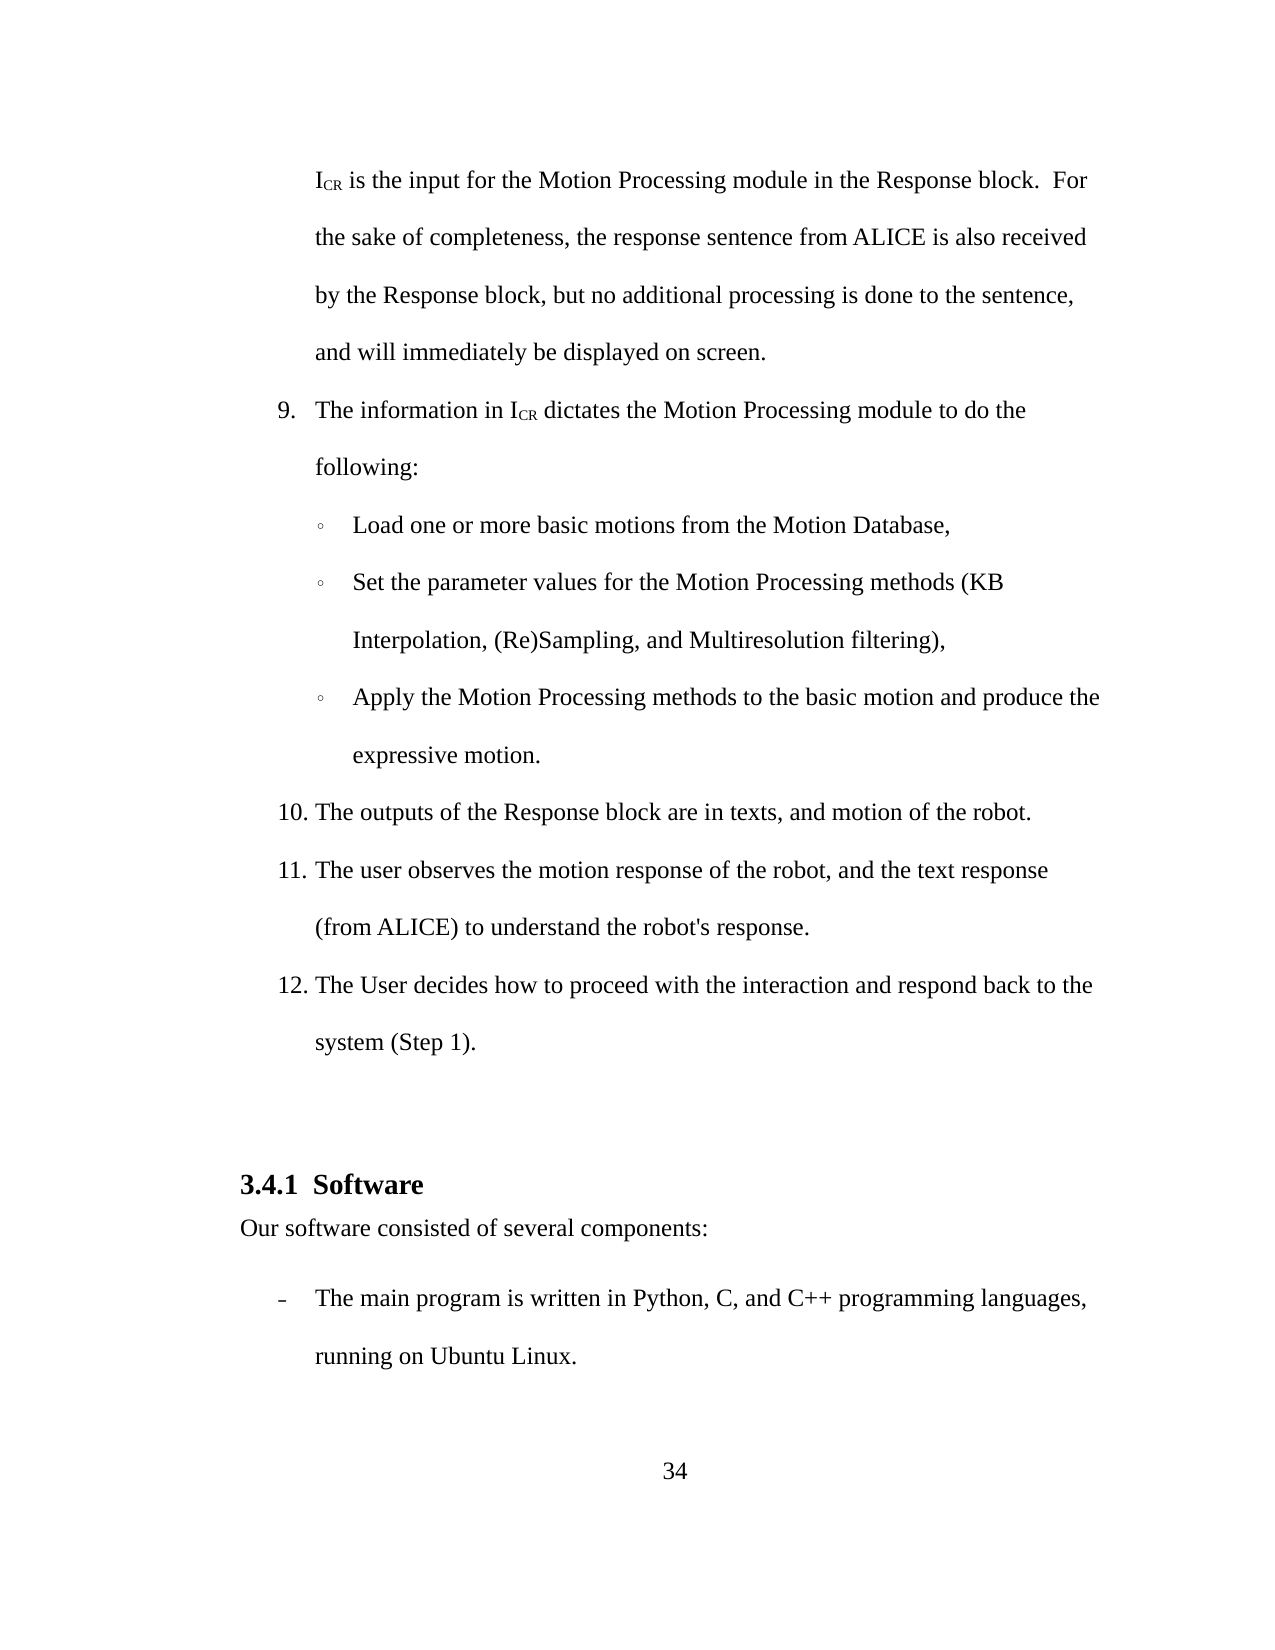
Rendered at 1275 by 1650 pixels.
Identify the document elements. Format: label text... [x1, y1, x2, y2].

list Set the parameter values for the Motion Processing methods (KB Interpolation, (Re)Sampling, and Multiresolution filtering), [315, 567, 1110, 653]
list The outputs of the Response block are in texts, and motion of the robot. [277, 797, 1110, 826]
list The user observes the motion response of the robot, and the text response (from ALICE) to understand the robot's response. [277, 855, 1110, 941]
list Load one or more basic motions from the Motion Database, [315, 510, 1110, 538]
subtitle 3.4.1 Software [240, 1167, 1110, 1201]
list The User decides how to proceed with the interaction and respond back to the system (Step 1). [277, 970, 1110, 1056]
list Apply the Motion Processing methods to the basic motion and produce the expressive motion. [315, 682, 1110, 768]
list The information in ICR dictates the Motion Processing module to do the following: [277, 395, 1110, 481]
list The main program is written in Python, C, and C++ programming languages, running on Ubuntu Linux. [277, 1283, 1110, 1369]
text Our software consisted of several components: [240, 1213, 1110, 1242]
list ICR is the input for the Motion Processing module in the Response block. For the sake of completeness, the response sentence from ALICE is also received by the Response block, but no additional processing is done to the sentence, and will immediately be displayed on screen. [277, 165, 1110, 366]
